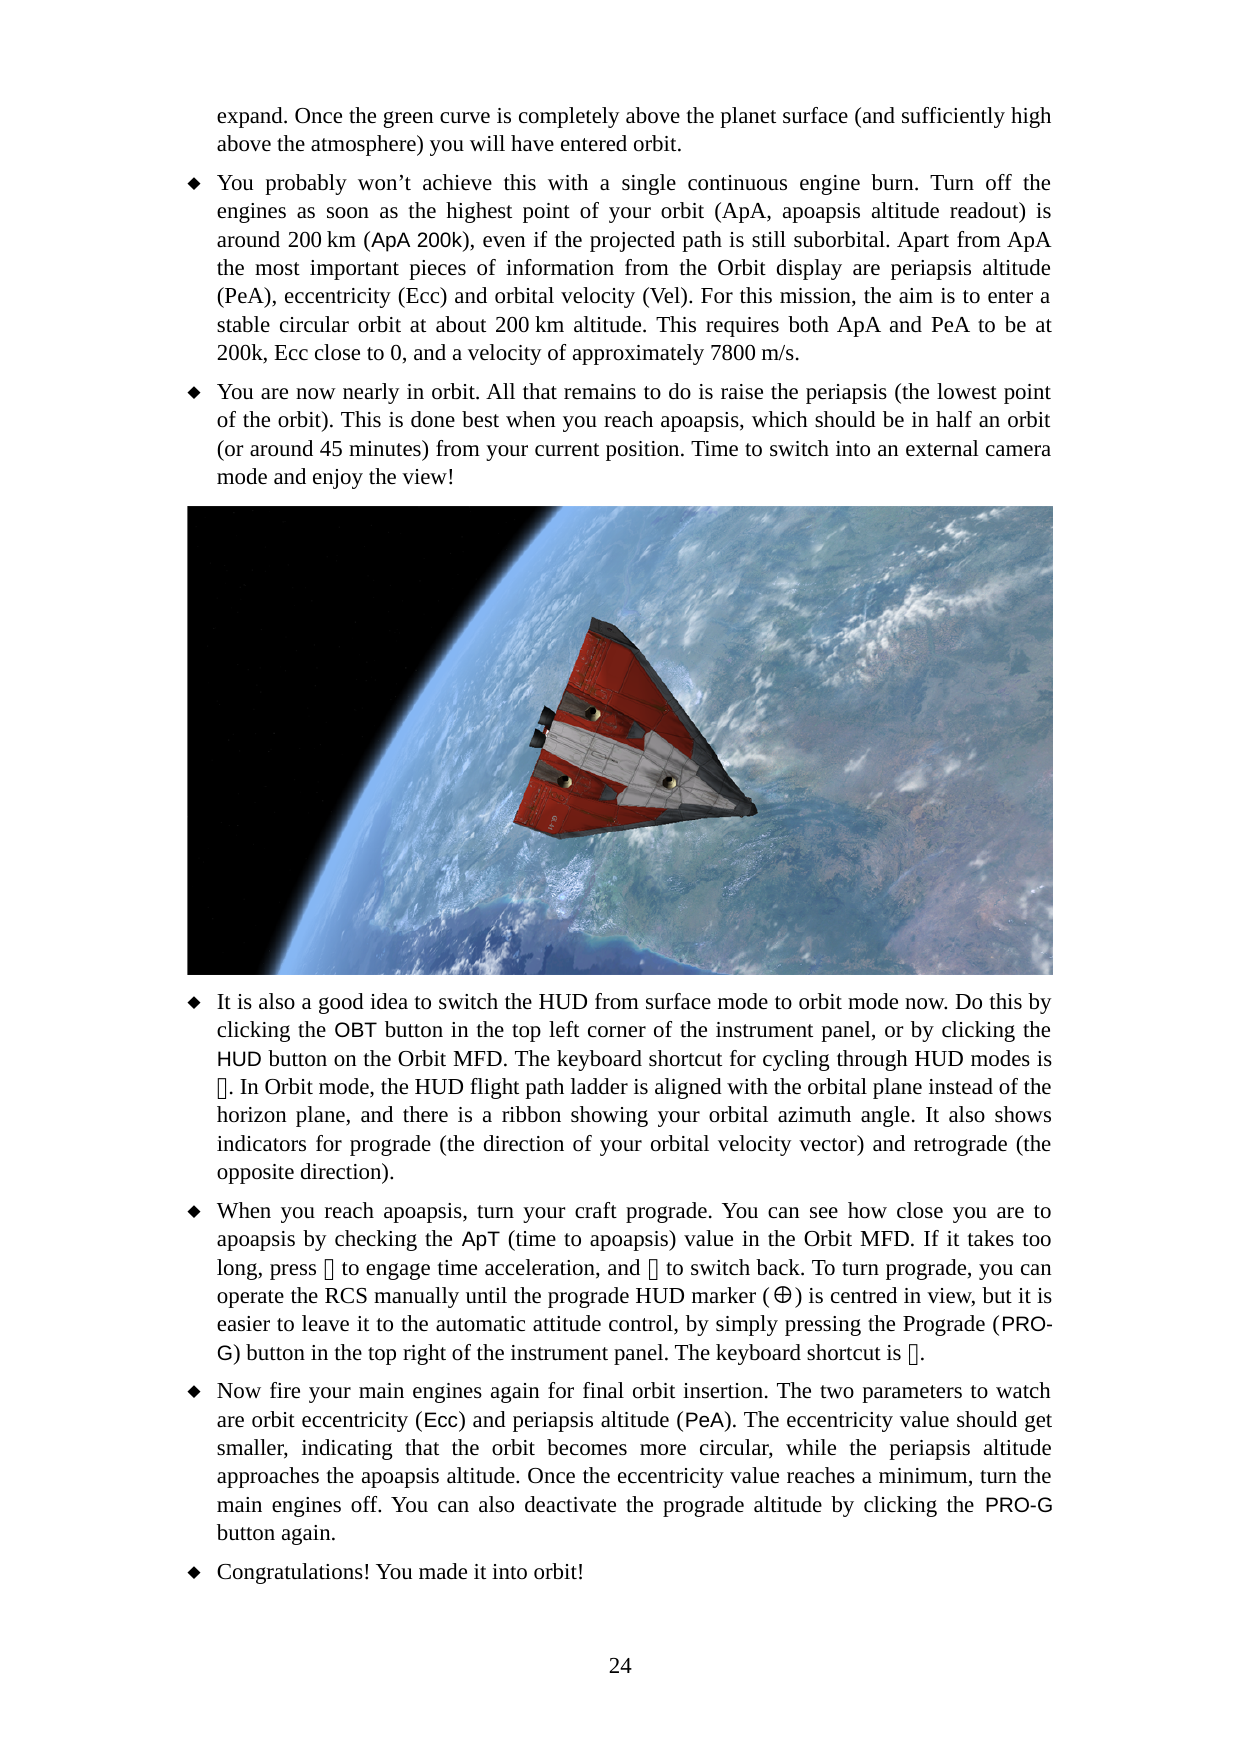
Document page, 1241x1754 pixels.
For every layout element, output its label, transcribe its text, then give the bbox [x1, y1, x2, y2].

list It is also a good idea to switch the HUD from surface mode to orbit mode now. Do this by clicking the OBT button in the top left corner of the instrument panel, or by clicking the HUD button on the Orbit MFD. The keyboard shortcut for cycling through HUD modes is . In Orbit mode, the HUD flight path ladder is aligned with the orbital plane instead of the horizon plane, and there is a ribbon showing your orbital azimuth angle. It also shows indicators for prograde (the direction of your orbital velocity vector) and retrograde (the opposite direction). [187, 975, 1053, 1185]
list When you reach apoapsis, turn your craft prograde. You can see how close you are to apoapsis by checking the ApT (time to apoapsis) value in the Orbit MFD. If it takes too long, press  to engage time acceleration, and  to switch back. To turn prograde, you can operate the RCS manually until the prograde HUD marker (⊕) is centred in view, but it is easier to leave it to the automatic attitude control, by simply pressing the Prograde (PRO-G) button in the top right of the instrument panel. The keyboard shortcut is . [187, 1196, 1053, 1366]
list Congratulations! You made it into orbit! [187, 1557, 1053, 1585]
list expand. Once the green curve is completely above the planet surface (and sufficiently high above the atmosphere) you will have entered orbit. [187, 100, 1053, 157]
list You are now nearly in orbit. All that remains to do is raise the periapsis (the lowest point of the orbit). This is done best when you reach apoapsis, which should be in half an orbit (or around 45 minutes) from your current position. Time to switch into an external camera mode and enjoy the view! [187, 377, 1053, 490]
list Now fire your main engines again for final orbit insertion. The two parameters to watch are orbit eccentricity (Ecc) and periapsis altitude (PeA). The eccentricity value should get smaller, indicating that the orbit becomes more circular, while the periapsis altitude approaches the apoapsis altitude. Once the eccentricity value reaches a minimum, turn the main engines off. You can also deactivate the prograde altitude by clicking the PRO-G button again. [187, 1376, 1053, 1546]
list You probably won’t achieve this with a single continuous engine burn. Turn off the engines as soon as the highest point of your orbit (ApA, apoapsis altitude readout) is around 200 km (ApA 200k), even if the projected path is still suborbital. Apart from ApA the most important pieces of information from the Orbit display are periapsis altitude (PeA), eccentricity (Ecc) and orbital velocity (Vel). For this mission, the aim is to enter a stable circular orbit at about 200 km altitude. This requires both ApA and PeA to be at 200k, Ecc close to 0, and a velocity of approximately 7800 m/s. [187, 168, 1053, 366]
picture [187, 506, 1053, 975]
